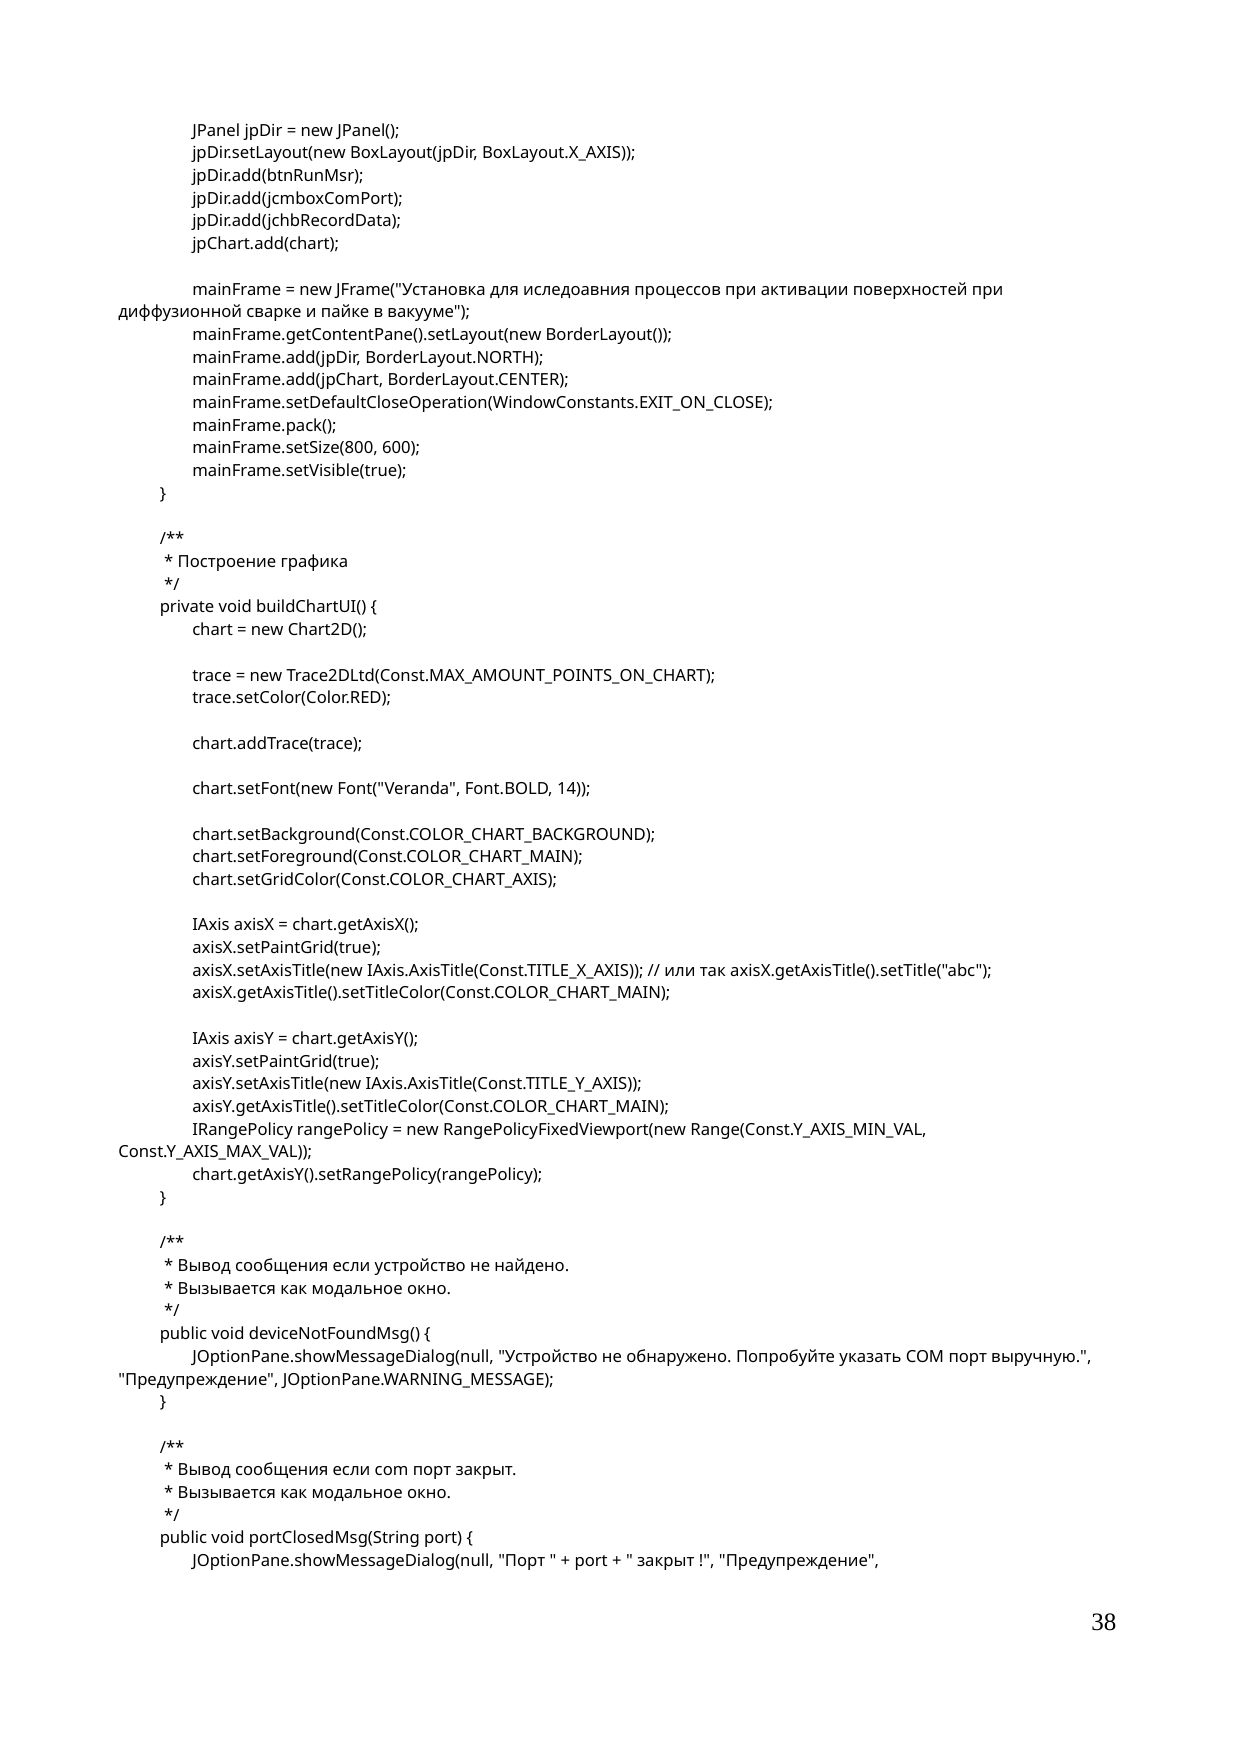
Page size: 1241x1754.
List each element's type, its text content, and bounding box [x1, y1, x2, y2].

text */ [118, 1503, 1122, 1526]
text * Построение графика [118, 549, 1122, 572]
text mainFrame.setDefaultCloseOperation(WindowConstants.EXIT_ON_CLOSE); [118, 391, 1122, 413]
text /** [118, 527, 1122, 549]
text * Вывод сообщения если com порт закрыт. [118, 1458, 1122, 1481]
text public void portClosedMsg(String port) { [118, 1526, 1122, 1549]
text JPanel jpDir = new JPanel(); [118, 118, 1122, 141]
text chart.setBackground(Const.COLOR_CHART_BACKGROUND); [118, 822, 1122, 845]
text jpDir.add(jchbRecordData); [118, 209, 1122, 232]
text trace.setColor(Color.RED); [118, 686, 1122, 708]
text /** [118, 1231, 1122, 1253]
text /** [118, 1435, 1122, 1458]
text jpDir.add(jcmboxComPort); [118, 186, 1122, 209]
text IRangePolicy rangePolicy = new RangePolicyFixedViewport(new Range(Const.Y_AXIS_MIN_VAL, Const.Y_AXIS_MAX_VAL)); [118, 1117, 1122, 1163]
text private void buildChartUI() { [118, 595, 1122, 618]
text IAxis axisX = chart.getAxisX(); [118, 913, 1122, 936]
text axisY.getAxisTitle().setTitleColor(Const.COLOR_CHART_MAIN); [118, 1094, 1122, 1117]
text axisY.setPaintGrid(true); [118, 1049, 1122, 1072]
text chart.setGridColor(Const.COLOR_CHART_AXIS); [118, 867, 1122, 890]
text IAxis axisY = chart.getAxisY(); [118, 1026, 1122, 1049]
text jpDir.setLayout(new BoxLayout(jpDir, BoxLayout.X_AXIS)); [118, 141, 1122, 163]
text chart.setFont(new Font("Veranda", Font.BOLD, 14)); [118, 777, 1122, 799]
text mainFrame.add(jpDir, BorderLayout.NORTH); [118, 345, 1122, 368]
text * Вывод сообщения если устройство не найдено. [118, 1253, 1122, 1276]
text mainFrame.add(jpChart, BorderLayout.CENTER); [118, 368, 1122, 391]
text public void deviceNotFoundMsg() { [118, 1322, 1122, 1344]
text chart.setForeground(Const.COLOR_CHART_MAIN); [118, 845, 1122, 867]
text JOptionPane.showMessageDialog(null, "Порт " + port + " закрыт !", "Предупреждение", [118, 1549, 1122, 1571]
text mainFrame = new JFrame("Установка для иследоавния процессов при активации поверхностей при диффузионной сварке и пайке в вакууме"); [118, 277, 1122, 322]
text mainFrame.setSize(800, 600); [118, 436, 1122, 459]
text jpChart.add(chart); [118, 232, 1122, 254]
text } [118, 1185, 1122, 1208]
text chart.addTrace(trace); [118, 731, 1122, 754]
text } [118, 1390, 1122, 1412]
text mainFrame.setVisible(true); [118, 459, 1122, 481]
text mainFrame.getContentPane().setLayout(new BorderLayout()); [118, 322, 1122, 345]
text chart = new Chart2D(); [118, 618, 1122, 640]
text jpDir.add(btnRunMsr); [118, 163, 1122, 186]
text mainFrame.pack(); [118, 413, 1122, 436]
text axisX.setAxisTitle(new IAxis.AxisTitle(Const.TITLE_X_AXIS)); // или так axisX.getAxisTitle().setTitle("abc"); [118, 958, 1122, 981]
text * Вызывается как модальное окно. [118, 1276, 1122, 1299]
text */ [118, 572, 1122, 595]
text */ [118, 1299, 1122, 1322]
text axisX.setPaintGrid(true); [118, 936, 1122, 958]
text } [118, 481, 1122, 504]
text axisX.getAxisTitle().setTitleColor(Const.COLOR_CHART_MAIN); [118, 981, 1122, 1004]
text trace = new Trace2DLtd(Const.MAX_AMOUNT_POINTS_ON_CHART); [118, 663, 1122, 686]
text chart.getAxisY().setRangePolicy(rangePolicy); [118, 1163, 1122, 1185]
text axisY.setAxisTitle(new IAxis.AxisTitle(Const.TITLE_Y_AXIS)); [118, 1072, 1122, 1094]
text * Вызывается как модальное окно. [118, 1481, 1122, 1503]
text JOptionPane.showMessageDialog(null, "Устройство не обнаружено. Попробуйте указать COM порт выручную.", "Предупреждение", JOptionPane.WARNING_MESSAGE); [118, 1344, 1122, 1390]
